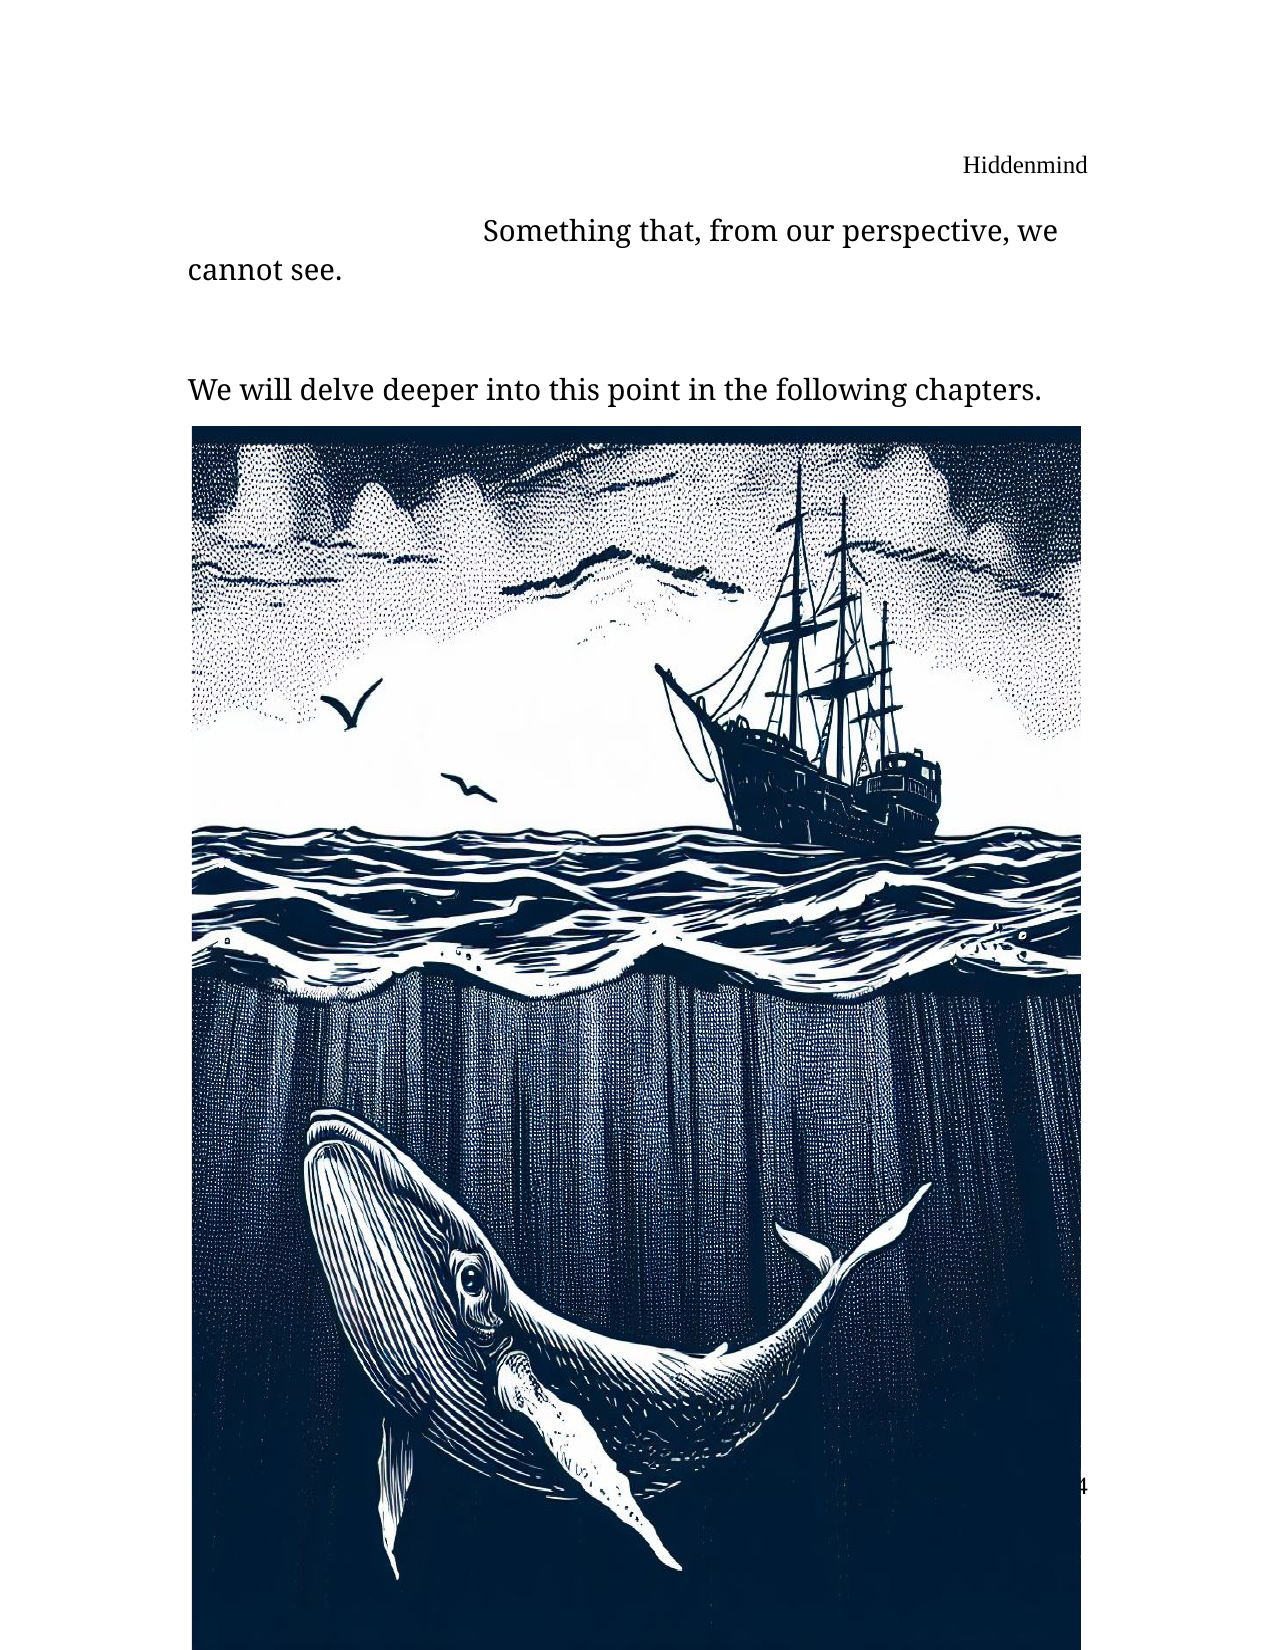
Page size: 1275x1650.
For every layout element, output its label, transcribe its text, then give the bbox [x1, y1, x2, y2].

picture [191, 426, 1081, 1650]
text Something that, from our perspective, we cannot see. [187, 210, 1087, 289]
text We will delve deeper into this point in the following chapters. [187, 369, 1087, 408]
